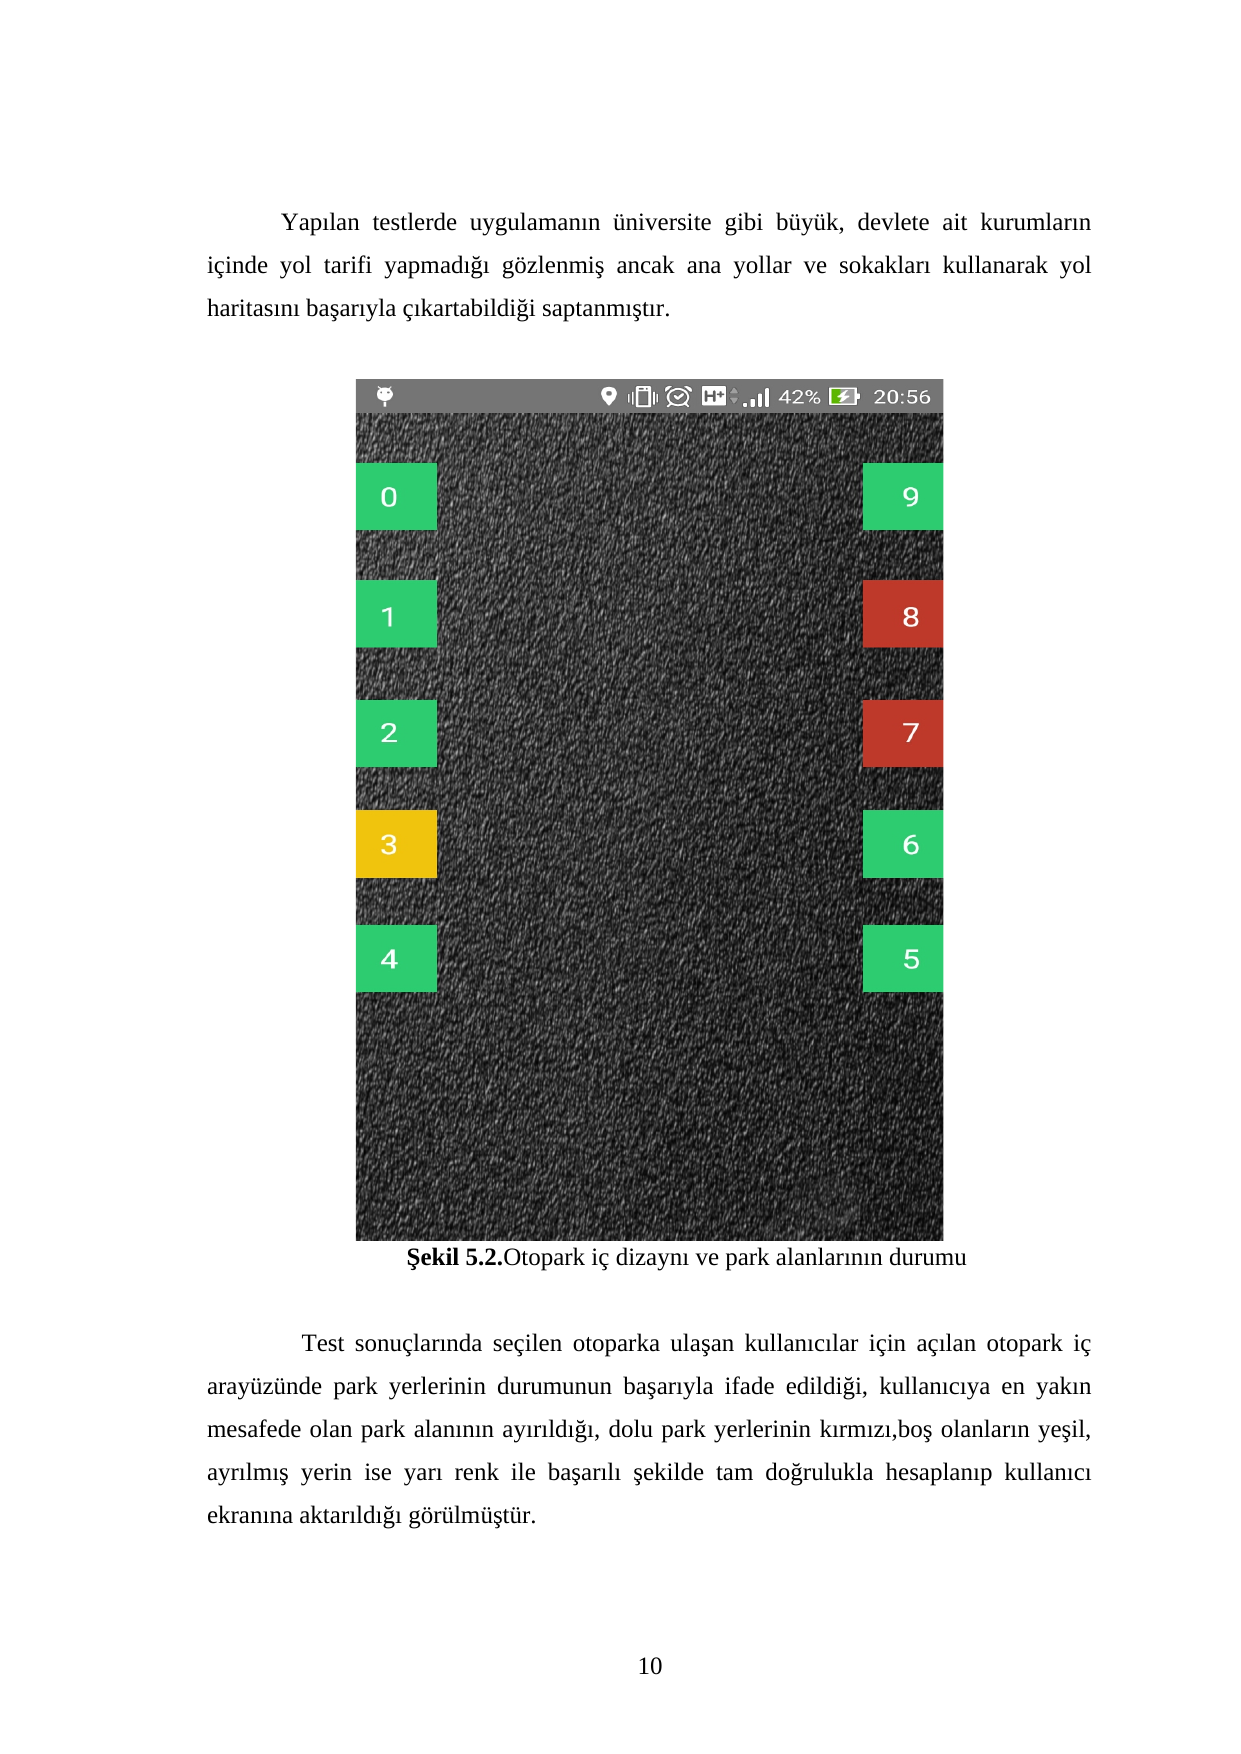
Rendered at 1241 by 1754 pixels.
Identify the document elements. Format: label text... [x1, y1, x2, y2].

picture [355, 379, 944, 1241]
text Şekil 5.2.Otopark iç dizaynı ve park alanlarının durumu [207, 1242, 1092, 1271]
text Test sonuçlarında seçilen otoparka ulaşan kullanıcılar için açılan otopark iç arayüzünde park yerlerinin durumunun başarıyla ifade edildiği, kullanıcıya en yakın mesafede olan park alanının ayırıldığı, dolu park yerlerinin kırmızı,boş olanların yeşil, ayrılmış yerin ise yarı renk ile başarılı şekilde tam doğrulukla hesaplanıp kullanıcı ekranına aktarıldığı görülmüştür. [207, 1328, 1092, 1529]
text Yapılan testlerde uygulamanın üniversite gibi büyük, devlete ait kurumların içinde yol tarifi yapmadığı gözlenmiş ancak ana yollar ve sokakları kullanarak yol haritasını başarıyla çıkartabildiği saptanmıştır. [207, 207, 1092, 322]
